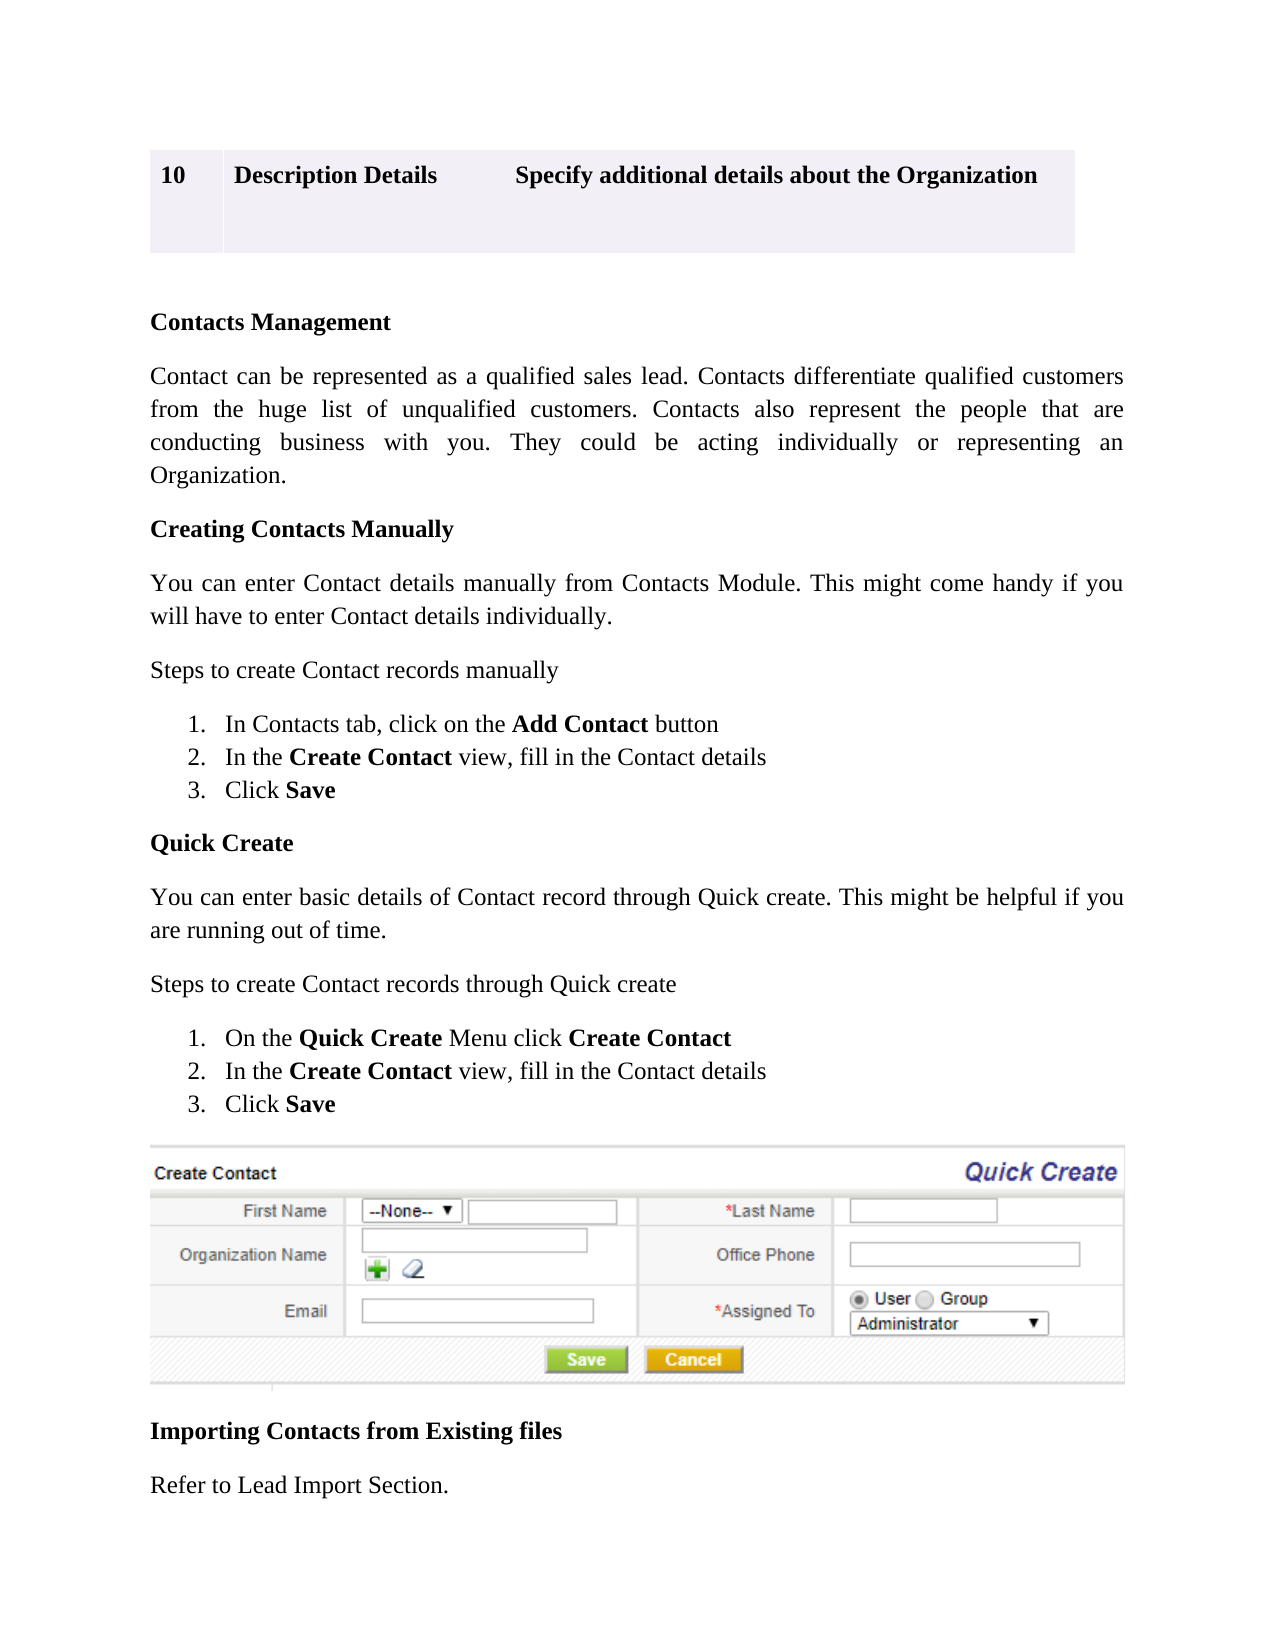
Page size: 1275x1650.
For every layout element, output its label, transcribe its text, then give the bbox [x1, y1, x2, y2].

list Click Save [187, 1089, 1125, 1118]
text Contacts Management [150, 307, 1125, 336]
table_cell 10 [150, 150, 223, 253]
text Creating Contacts Manually [150, 514, 1125, 543]
list In the Create Contact view, fill in the Contact details [187, 1056, 1125, 1085]
table_cell Description Details [224, 150, 505, 253]
text Importing Contacts from Existing files [150, 1416, 1125, 1445]
text Steps to create Contact records manually [150, 655, 1125, 683]
text Refer to Lead Import Section. [150, 1470, 1125, 1499]
text Quick Create [150, 828, 1125, 857]
text You can enter Contact details manually from Contacts Module. This might come handy if you will have to enter Contact details individually. [150, 568, 1125, 630]
table_cell Specify additional details about the Organization [505, 150, 1075, 253]
picture [150, 1143, 1125, 1391]
text Contact can be represented as a qualified sales lead. Contacts differentiate qualified customers from the huge list of unqualified customers. Contacts also represent the people that are conducting business with you. They could be acting individually or representing an Organization. [150, 361, 1125, 489]
list On the Quick Create Menu click Create Contact [187, 1023, 1125, 1052]
list In the Create Contact view, fill in the Contact details [187, 742, 1125, 770]
list In Contacts tab, click on the Add Contact button [187, 709, 1125, 737]
text You can enter basic details of Contact record through Quick create. This might be helpful if you are running out of time. [150, 882, 1125, 944]
list Click Save [187, 775, 1125, 803]
text Steps to create Contact records through Quick create [150, 969, 1125, 998]
